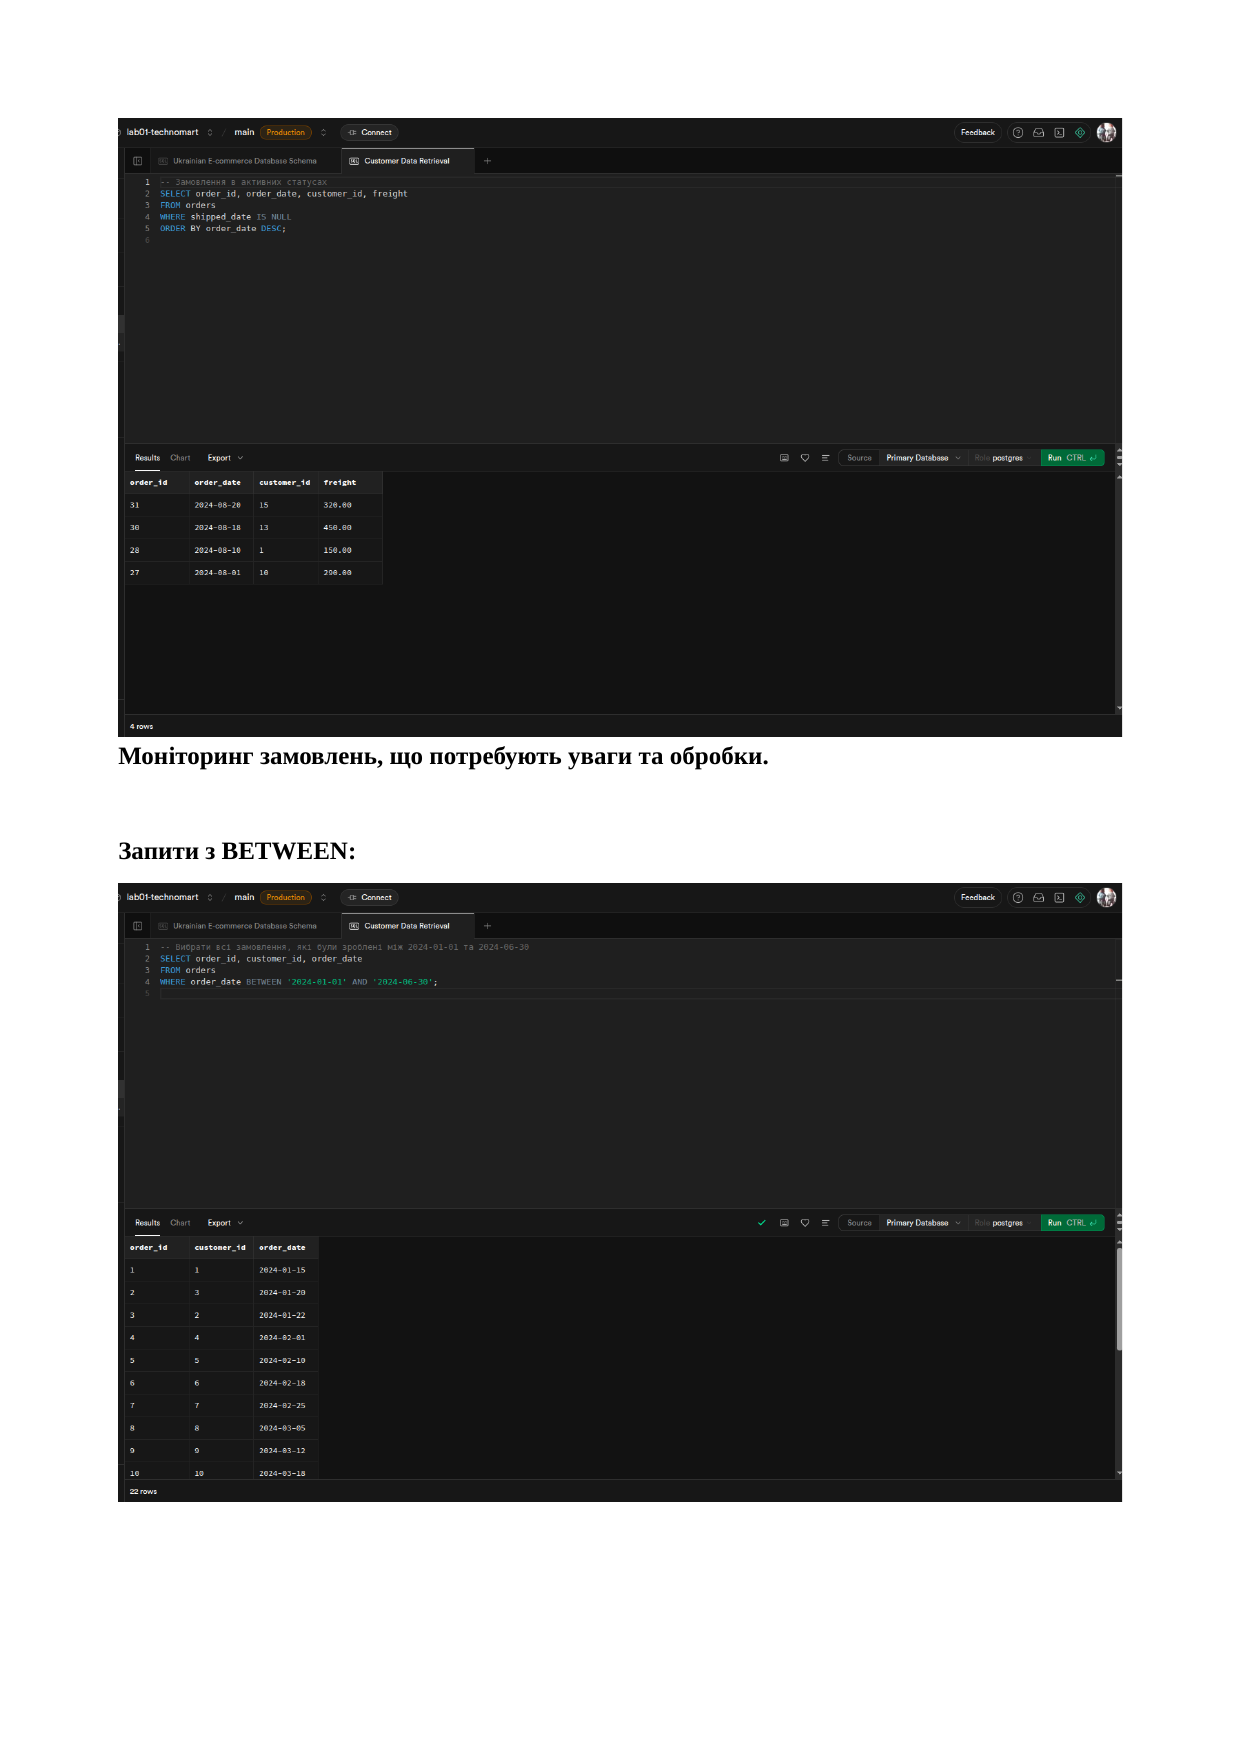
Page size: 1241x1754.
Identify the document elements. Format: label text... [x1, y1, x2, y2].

picture [118, 118, 1123, 737]
text Запити з BETWEEN: [118, 836, 1122, 865]
picture [118, 883, 1123, 1502]
text Моніторинг замовлень, що потребують уваги та обробки. [118, 737, 1122, 769]
